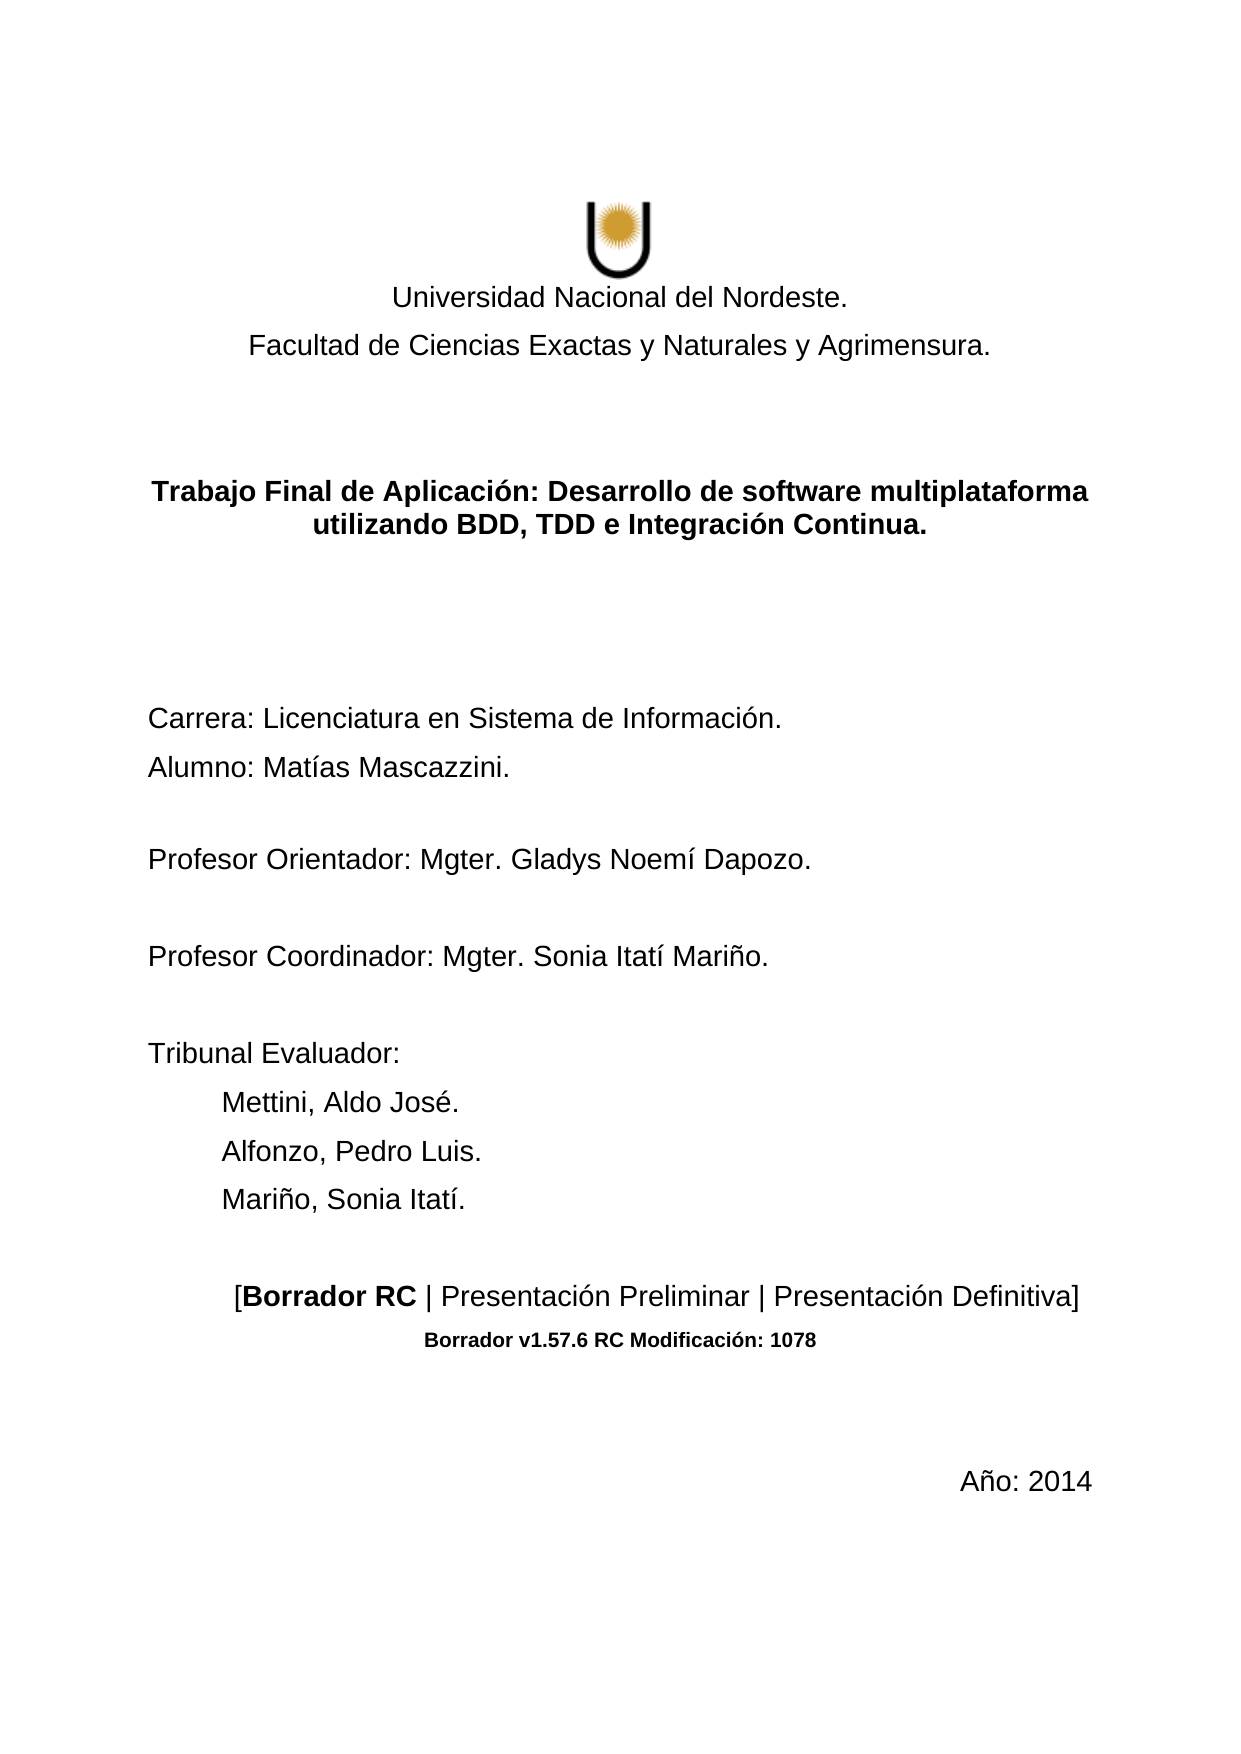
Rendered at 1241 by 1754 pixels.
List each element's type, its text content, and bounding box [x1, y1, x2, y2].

text [Borrador RC | Presentación Preliminar | Presentación Definitiva] [221, 1279, 1093, 1313]
text Borrador v1.57.6 RC Modificación: 1078 [148, 1328, 1093, 1352]
text Facultad de Ciencias Exactas y Naturales y Agrimensura. [148, 328, 1093, 362]
text Tribunal Evaluador: [148, 1037, 1093, 1070]
text Carrera: Licenciatura en Sistema de Información. [148, 702, 1093, 735]
text Profesor Coordinador: Mgter. Sonia Itatí Mariño. [148, 939, 1093, 973]
text Mettini, Aldo José. [221, 1085, 1093, 1119]
text Trabajo Final de Aplicación: Desarrollo de software multiplataforma utilizando BDD, TDD e Integración Continua. [148, 474, 1093, 541]
text Universidad Nacional del Nordeste. [148, 231, 1093, 313]
text Año: 2014 [148, 1464, 1093, 1497]
picture [542, 201, 699, 280]
text Mariño, Sonia Itatí. [221, 1182, 1093, 1216]
text Profesor Orientador: Mgter. Gladys Noemí Dapozo. [148, 842, 1093, 876]
text Alumno: Matías Mascazzini. [148, 750, 1093, 784]
text Alfonzo, Pedro Luis. [221, 1134, 1093, 1167]
